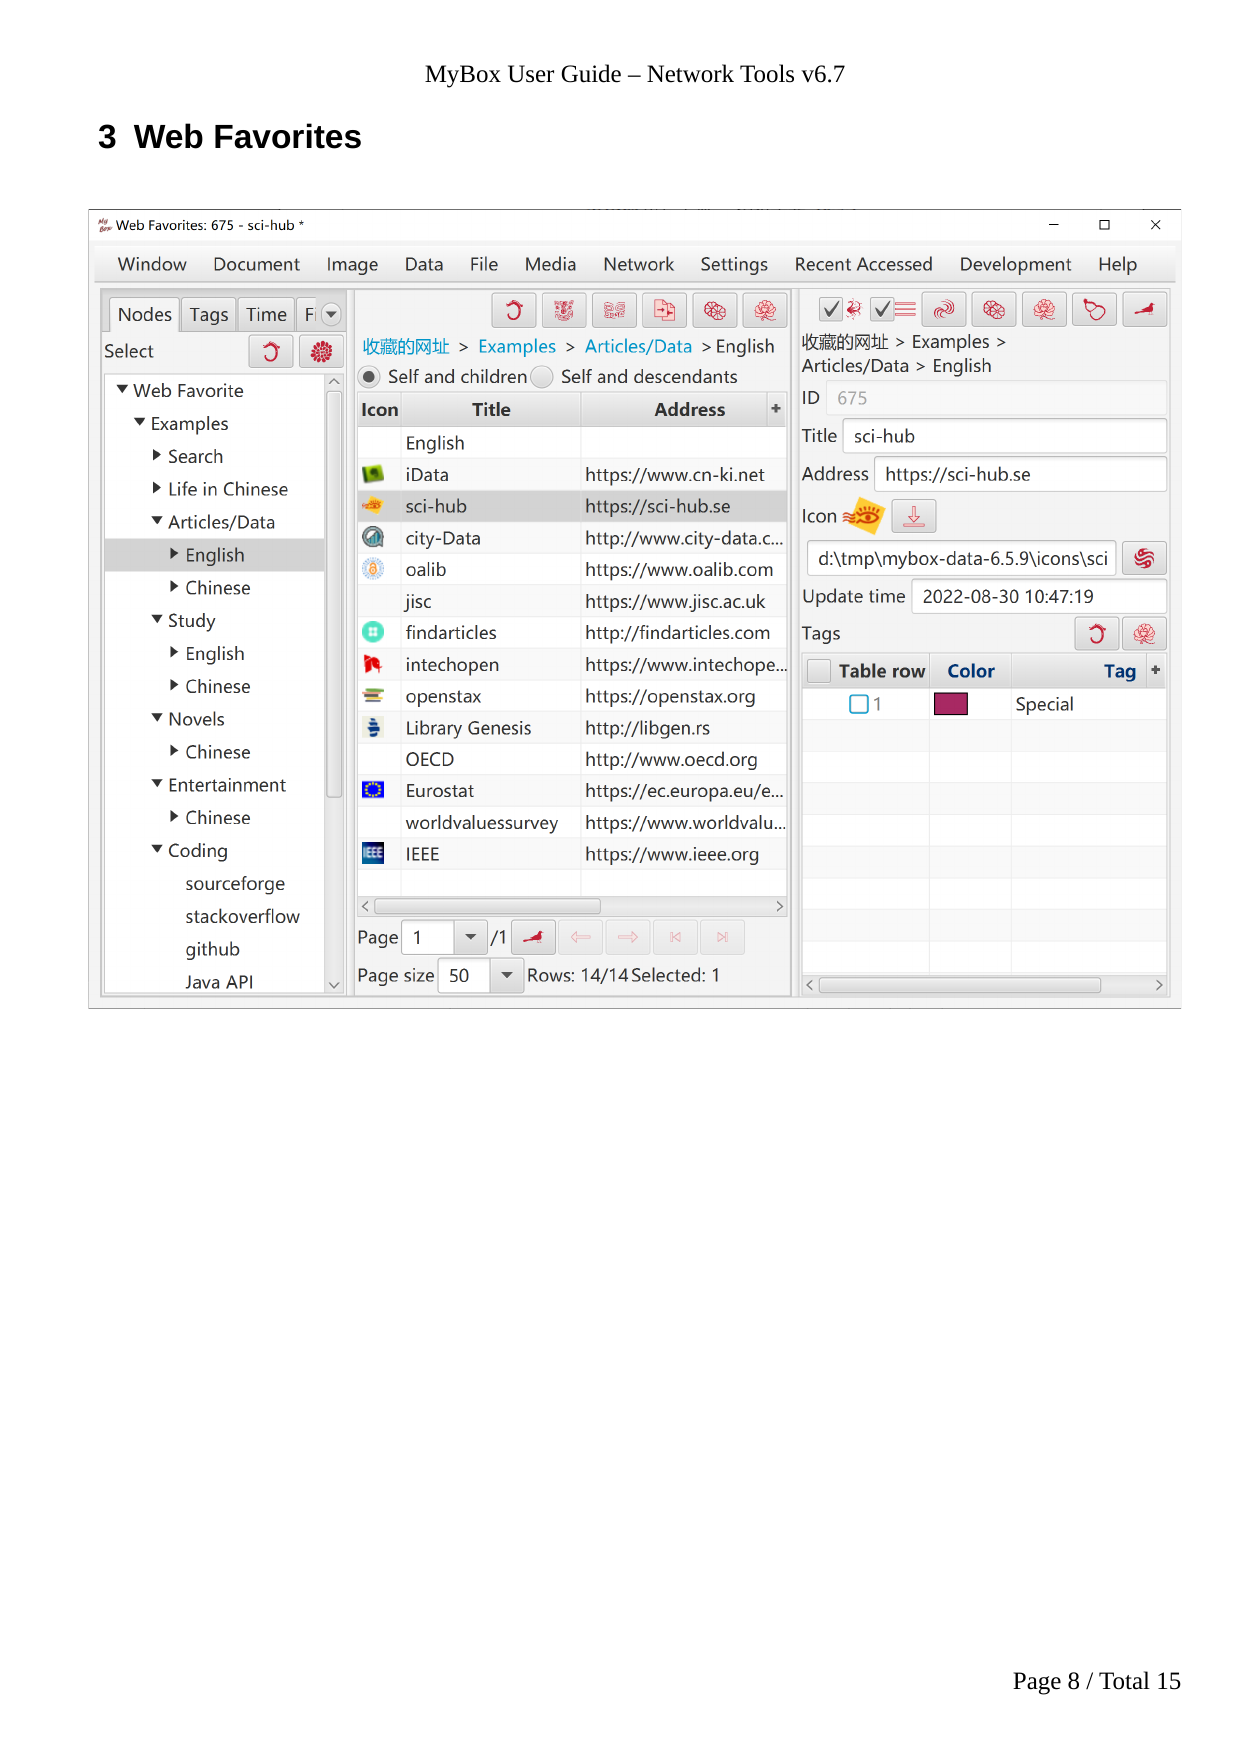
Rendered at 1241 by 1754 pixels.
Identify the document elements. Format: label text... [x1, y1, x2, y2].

subtitle Web Favorites [88, 117, 1181, 156]
picture [88, 209, 1182, 1009]
